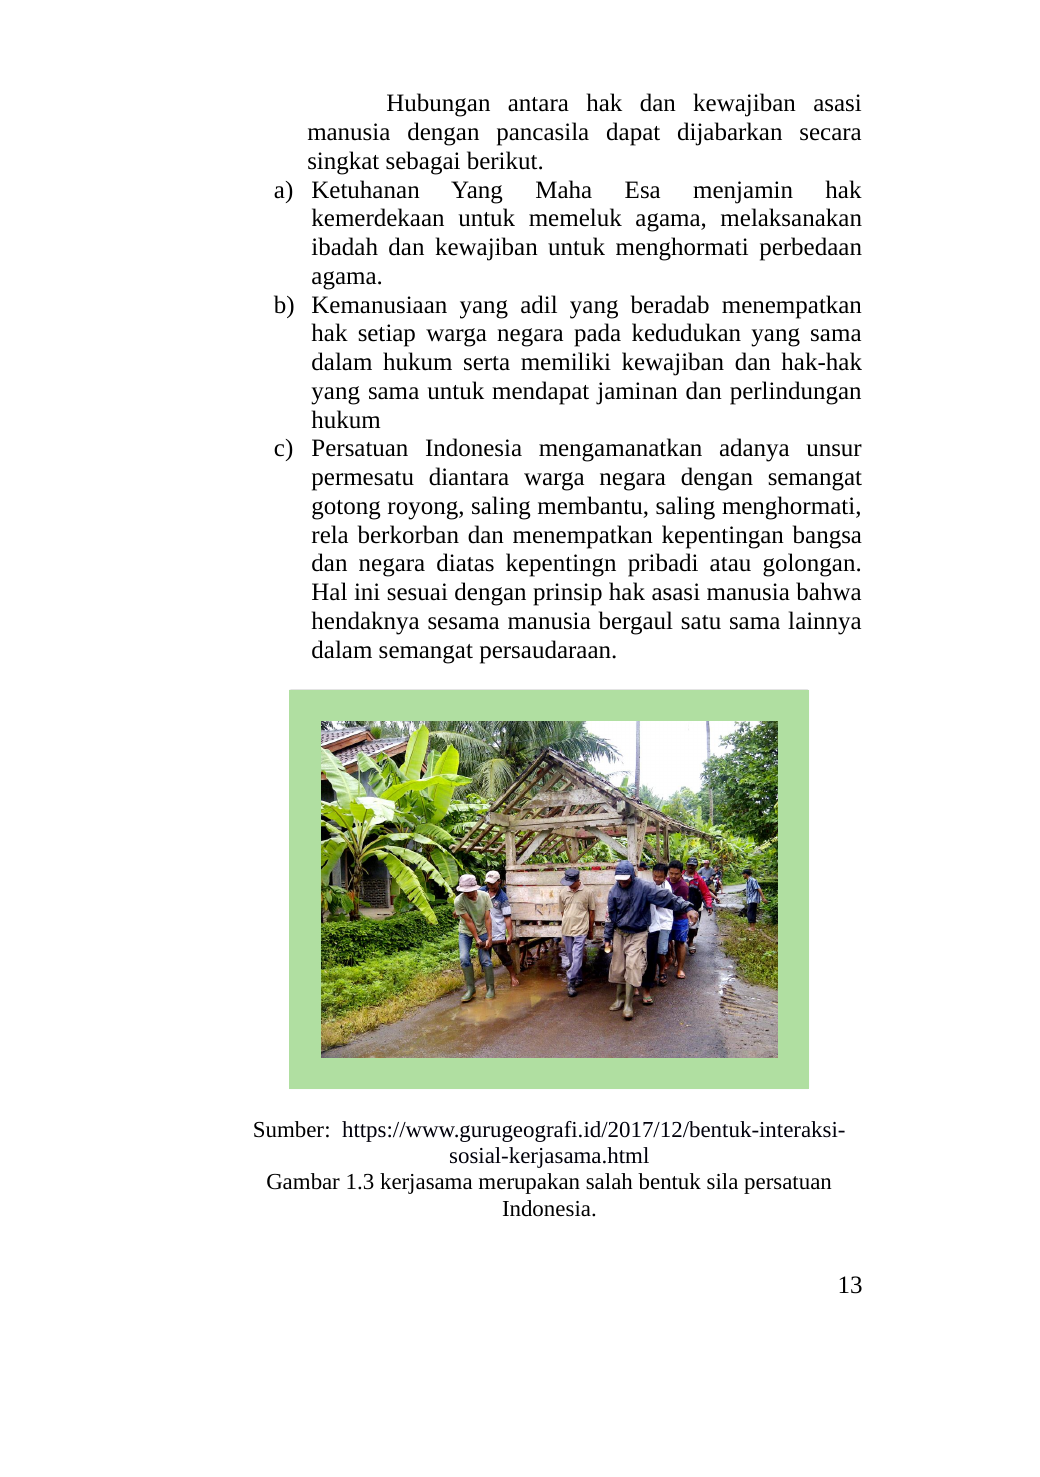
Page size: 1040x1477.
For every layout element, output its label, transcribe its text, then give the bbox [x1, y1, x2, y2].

picture [321, 721, 778, 1058]
list Kemanusiaan yang adil yang beradab menempatkan hak setiap warga negara pada kedudukan yang sama dalam hukum serta memiliki kewajiban dan hak-hak yang sama untuk mendapat jaminan dan perlindungan hukum [274, 290, 862, 433]
text Sumber: https://www.gurugeografi.id/2017/12/bentuk-interaksi-sosial-kerjasama.html [236, 1116, 862, 1168]
text Hubungan antara hak dan kewajiban asasi manusia dengan pancasila dapat dijabarkan secara singkat sebagai berikut. [307, 88, 862, 175]
text Gambar 1.3 kerjasama merupakan salah bentuk sila persatuan Indonesia. [236, 1168, 862, 1221]
list Ketuhanan Yang Maha Esa menjamin hak kemerdekaan untuk memeluk agama, melaksanakan ibadah dan kewajiban untuk menghormati perbedaan agama. [274, 175, 862, 290]
list Persatuan Indonesia mengamanatkan adanya unsur permesatu diantara warga negara dengan semangat gotong royong, saling membantu, saling menghormati, rela berkorban dan menempatkan kepentingan bangsa dan negara diatas kepentingn pribadi atau golongan. Hal ini sesuai dengan prinsip hak asasi manusia bahwa hendaknya sesama manusia bergaul satu sama lainnya dalam semangat persaudaraan. [274, 433, 862, 663]
